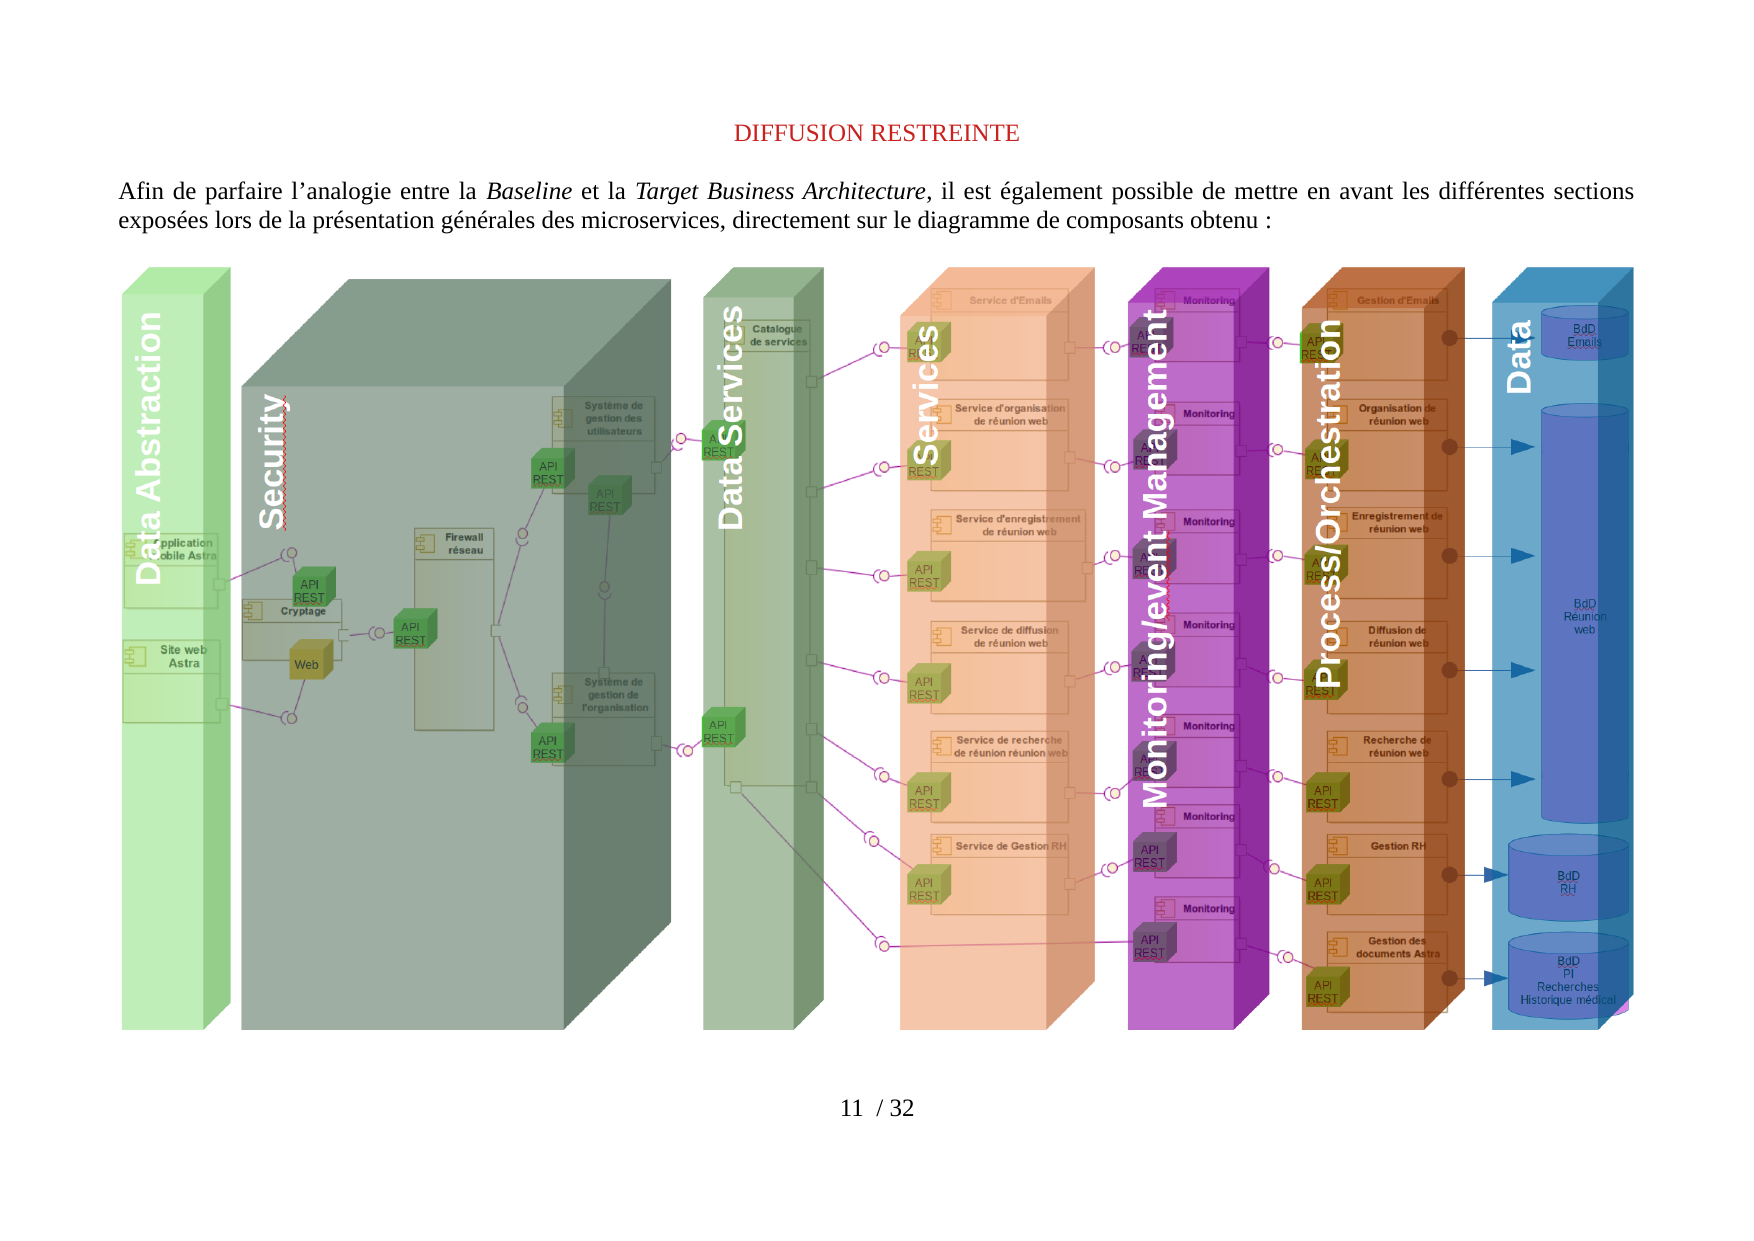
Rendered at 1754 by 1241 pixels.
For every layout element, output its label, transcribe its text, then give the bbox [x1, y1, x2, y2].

text Afin de parfaire l’analogie entre la Baseline et la Target Business Architecture, il est également possible de mettre en avant les différentes sections exposées lors de la présentation générales des microservices, directement sur le diagramme de composants obtenu : [118, 176, 1636, 234]
picture [118, 262, 1636, 1036]
